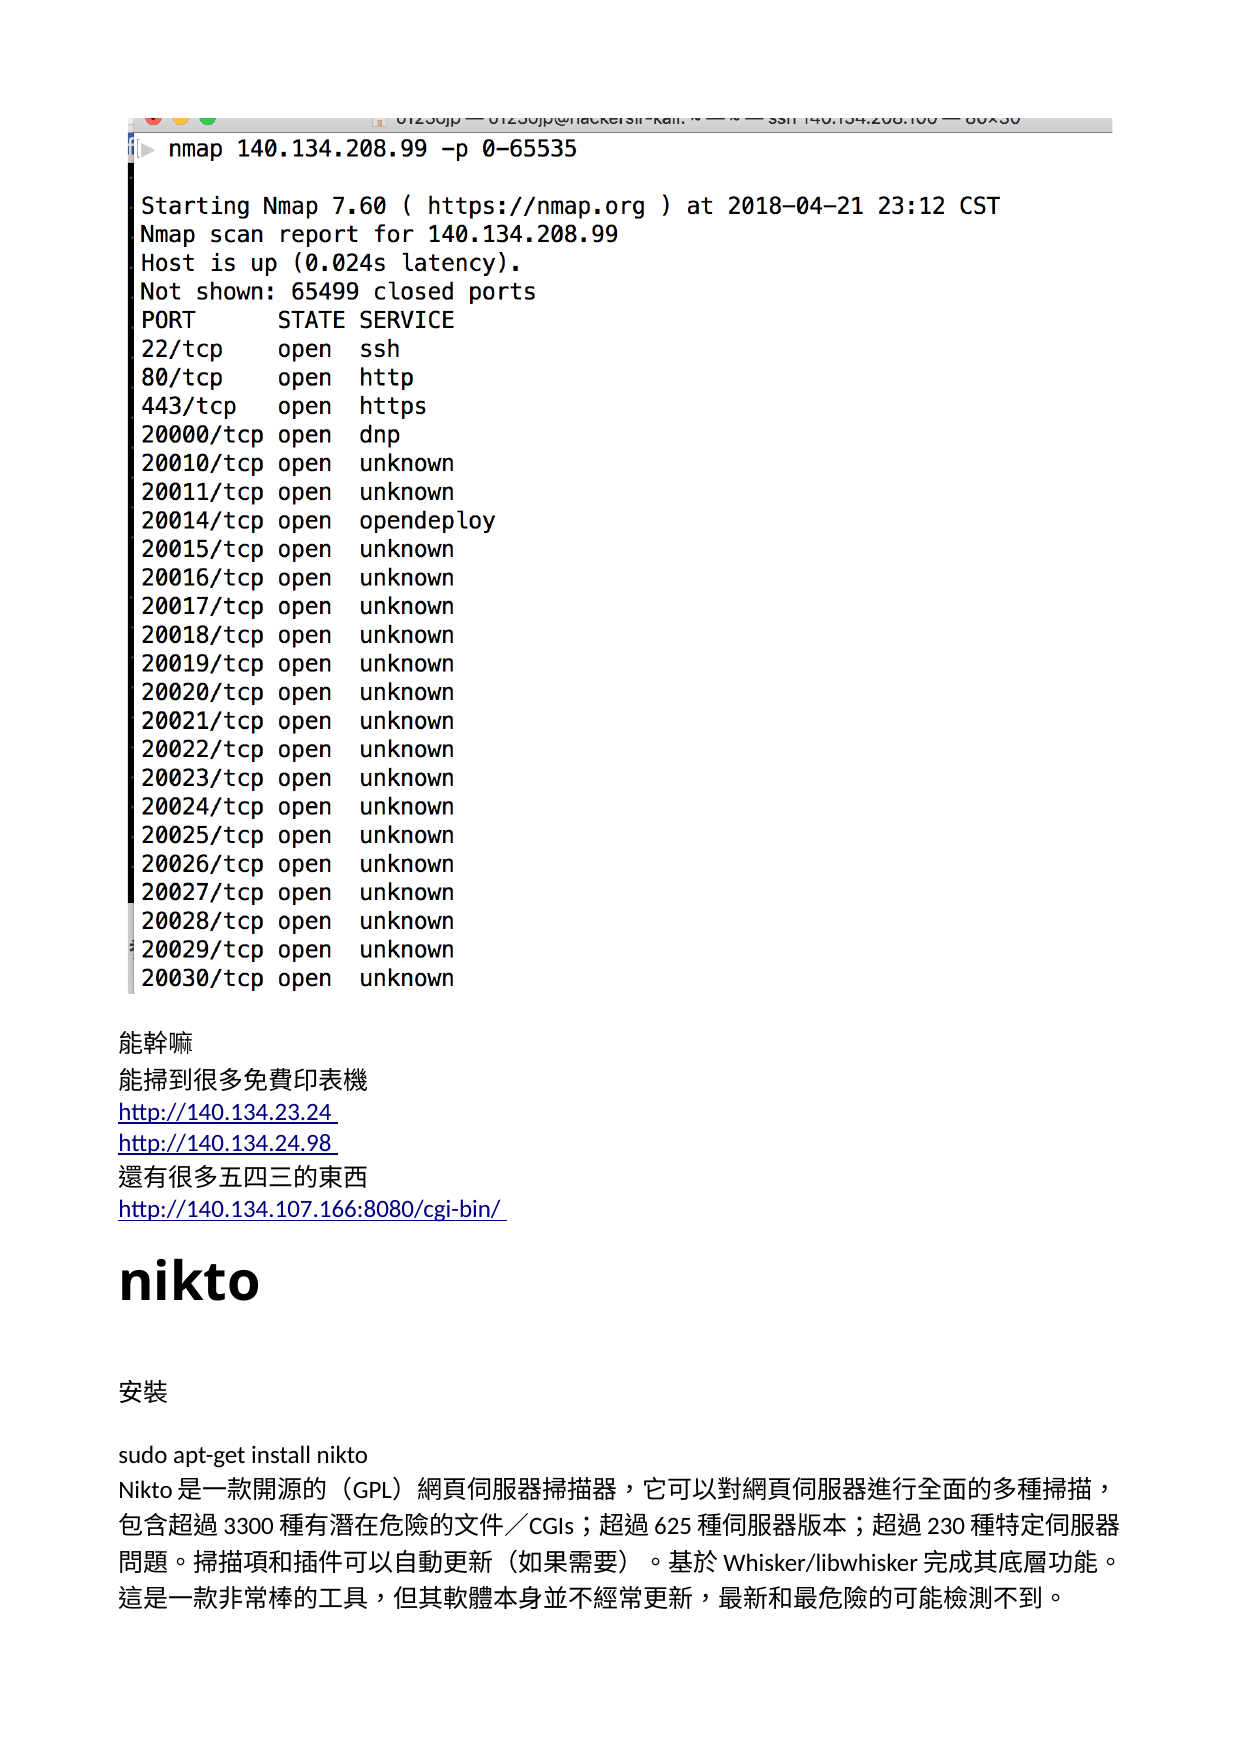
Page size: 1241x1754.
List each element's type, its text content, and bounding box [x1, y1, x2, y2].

text 能掃到很多免費印表機 [118, 1060, 1122, 1096]
text http://140.134.24.98 [118, 1127, 1122, 1157]
subtitle nikto [118, 1243, 1122, 1317]
text http://140.134.107.166:8080/cgi-bin/ [118, 1194, 1122, 1224]
text 能幹嘛 [118, 1024, 1122, 1060]
text sudo apt-get install nikto [118, 1439, 1122, 1469]
picture [127, 118, 1113, 994]
text 還有很多五四三的東西 [118, 1157, 1122, 1194]
text 安裝 [118, 1372, 1122, 1408]
text Nikto是一款開源的（GPL）網頁伺服器掃描器，它可以對網頁伺服器進行全面的多種掃描，包含超過3300種有潛在危險的文件／CGIs；超過625種伺服器版本；超過230種特定伺服器問題。掃描項和插件可以自動更新（如果需要）。基於Whisker/libwhisker完成其底層功能。這是一款非常棒的工具，但其軟體本身並不經常更新，最新和最危險的可能檢測不到。 [118, 1469, 1122, 1614]
text http://140.134.23.24 [118, 1096, 1122, 1127]
